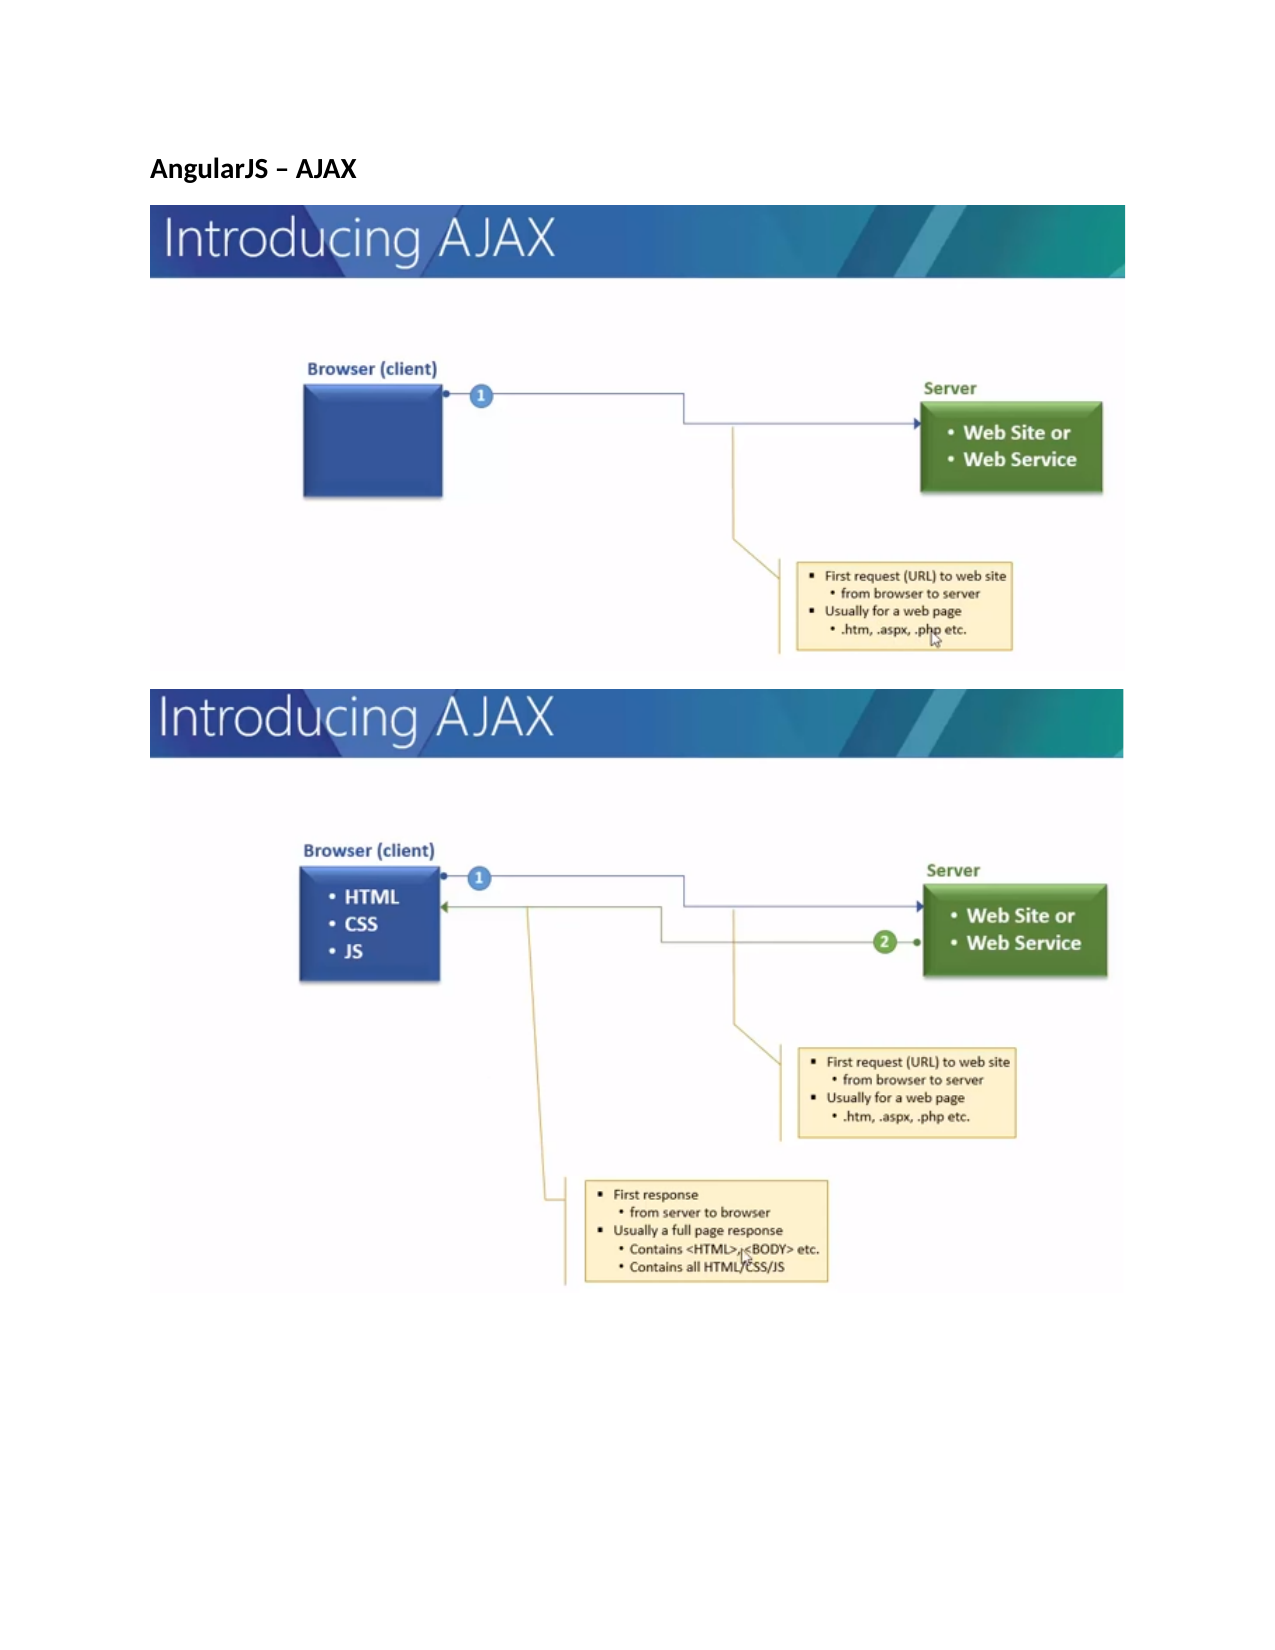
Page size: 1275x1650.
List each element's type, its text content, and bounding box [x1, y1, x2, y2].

picture [150, 689, 1124, 1293]
picture [150, 205, 1125, 671]
text AngularJS – AJAX [150, 150, 1125, 186]
